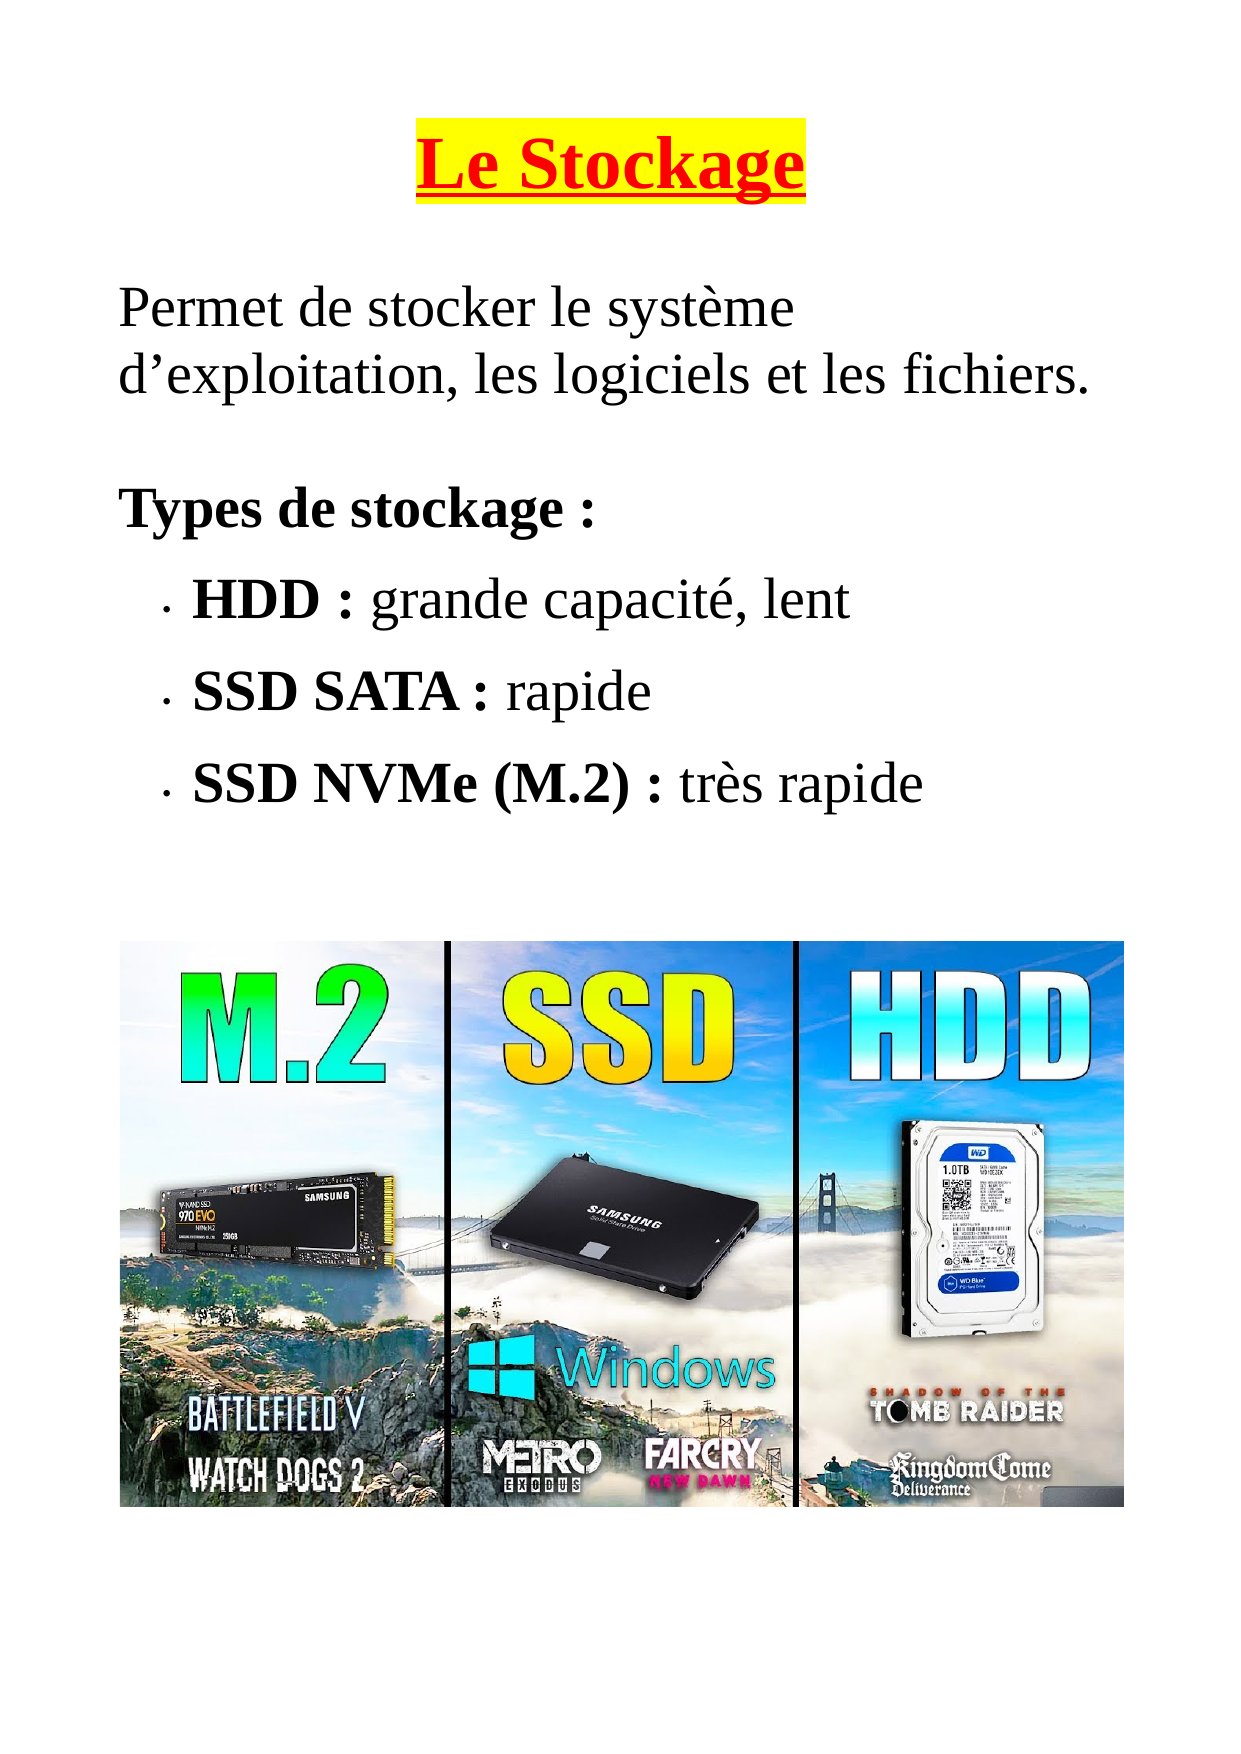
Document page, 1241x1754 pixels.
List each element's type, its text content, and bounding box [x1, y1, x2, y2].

list SSD SATA : rapide [162, 656, 1122, 723]
list HDD : grande capacité, lent [162, 564, 1122, 631]
text Types de stockage : [118, 473, 1122, 540]
text Permet de stocker le système d’exploitation, les logiciels et les fichiers. [118, 271, 1122, 406]
text Le Stockage [118, 118, 1122, 204]
picture [119, 941, 1124, 1507]
list SSD NVMe (M.2) : très rapide [162, 748, 1122, 815]
